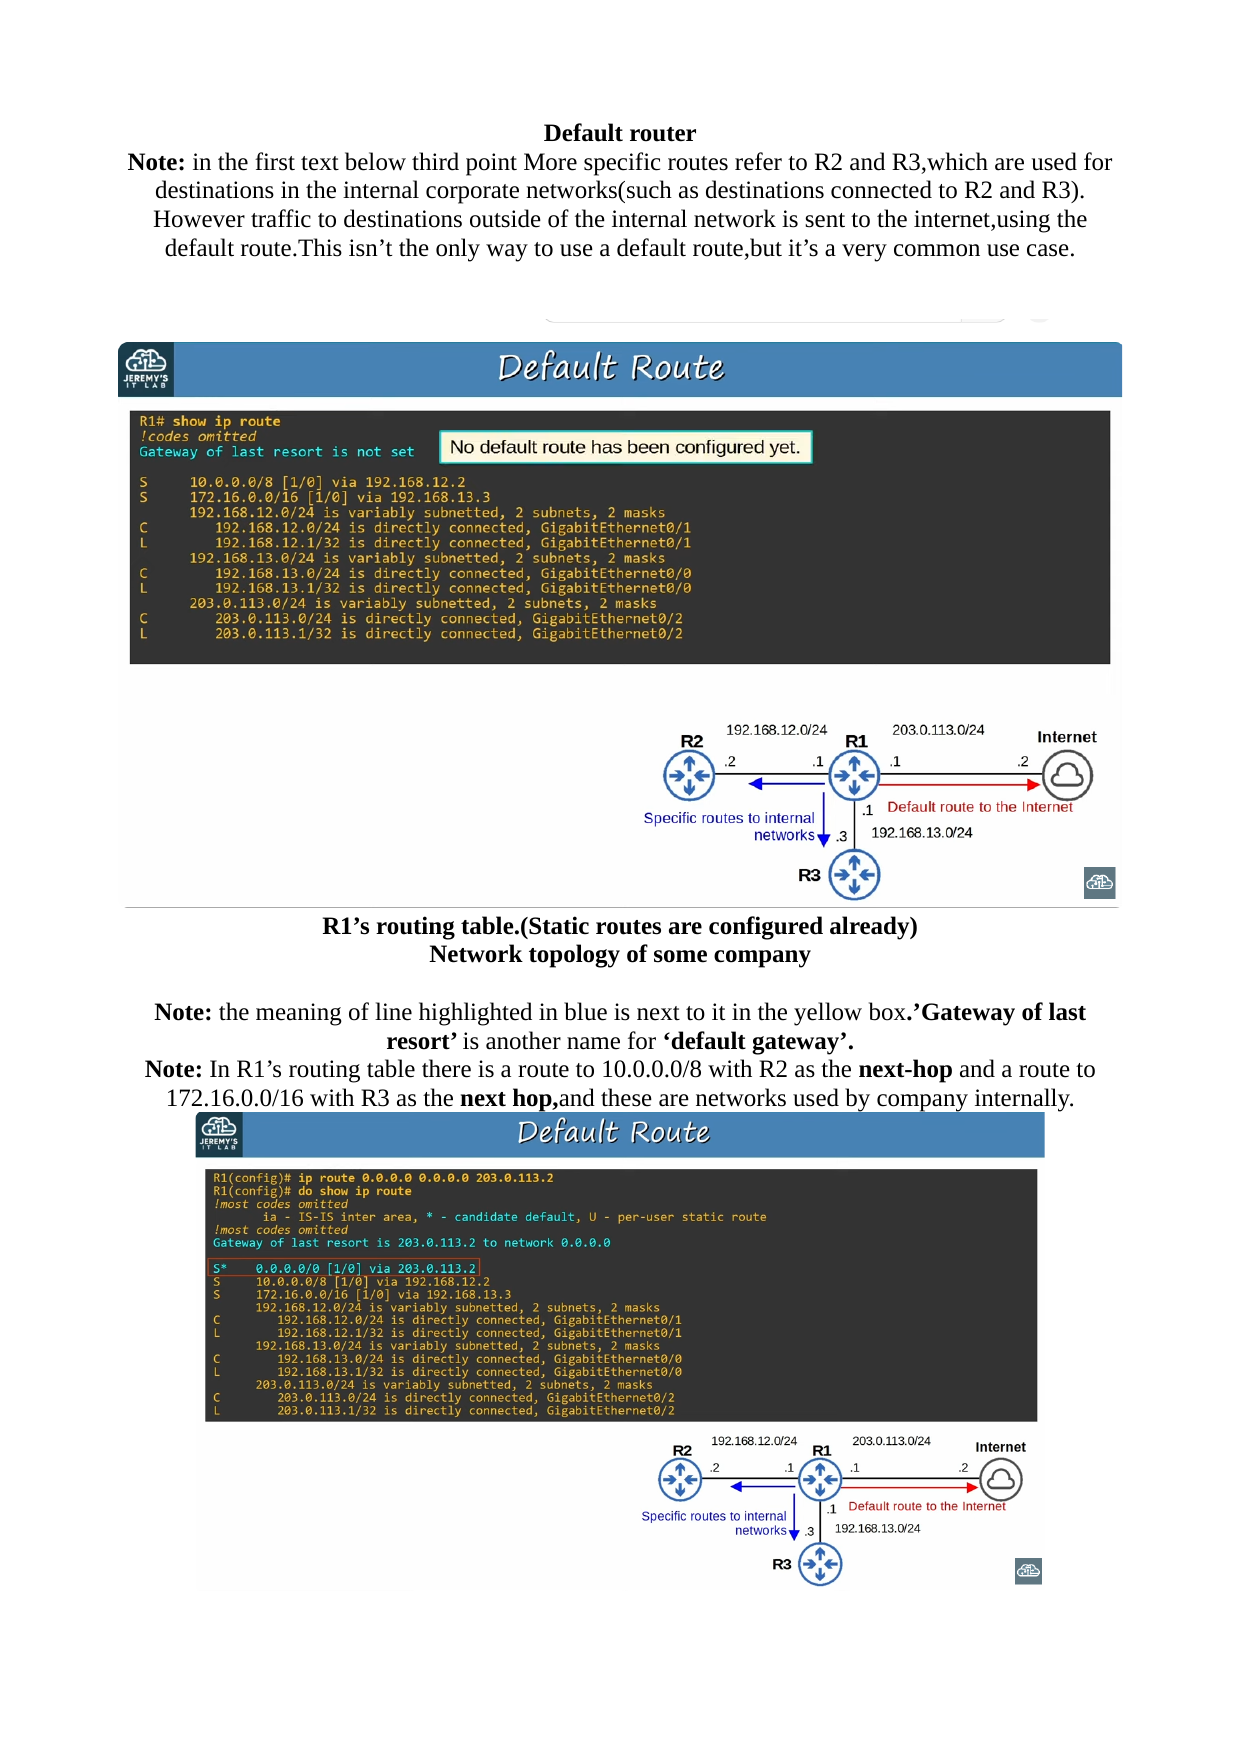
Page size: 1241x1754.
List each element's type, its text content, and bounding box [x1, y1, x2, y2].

text Note: the meaning of line highlighted in blue is next to it in the yellow box.’Gateway of last resort’ is another name for ‘default gateway’. [118, 997, 1122, 1054]
text Note: In R1’s routing table there is a route to 10.0.0.0/8 with R2 as the next-hop and a route to 172.16.0.0/16 with R3 as the next hop,and these are networks used by company internally. [118, 1054, 1122, 1112]
text Default router [118, 118, 1122, 147]
picture [118, 319, 1123, 911]
text Network topology of some company [118, 939, 1122, 968]
picture [195, 1112, 1045, 1591]
text Note: in the first text below third point More specific routes refer to R2 and R3,which are used for destinations in the internal corporate networks(such as destinations connected to R2 and R3). However traffic to destinations outside of the internal network is sent to the internet,using the default route.This isn’t the only way to use a default route,but it’s a very common use case. [118, 147, 1122, 262]
text R1’s routing table.(Static routes are configured already) [118, 911, 1122, 939]
